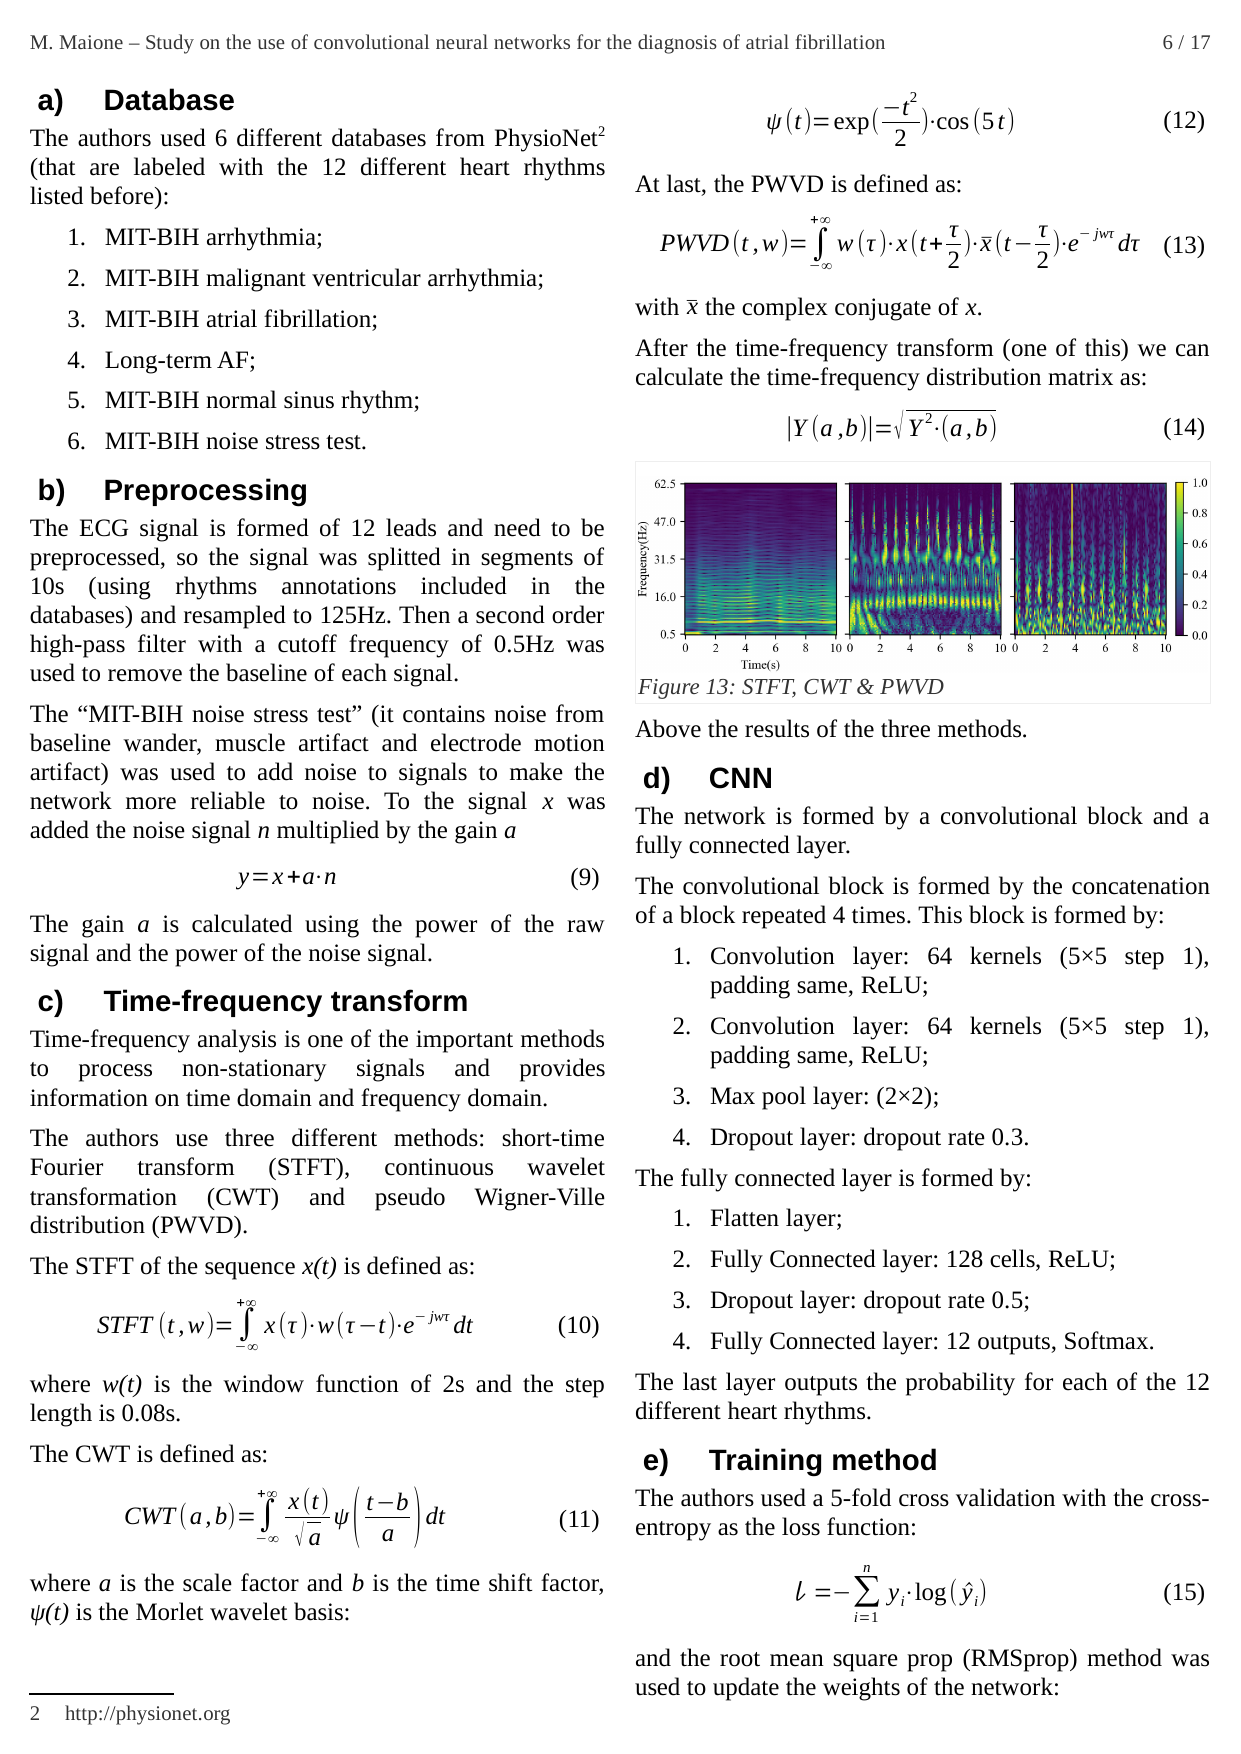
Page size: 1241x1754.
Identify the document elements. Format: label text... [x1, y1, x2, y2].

text The authors used 6 different databases from PhysioNet (that are labeled with the 12 different heart rhythms listed before): [29, 123, 605, 210]
text and the root mean square prop (RMSprop) method was used to update the weights of the network: [635, 1643, 1211, 1701]
text The last layer outputs the probability for each of the 12 different heart rhythms. [635, 1367, 1211, 1425]
table_header (9) [541, 856, 605, 908]
table_header [30, 856, 541, 908]
text http://physionet.org [29, 1700, 605, 1724]
subtitle Time-frequency transform [29, 984, 605, 1018]
table_header [30, 1292, 541, 1369]
list MIT-BIH normal sinus rhythm; [67, 385, 605, 414]
table_header (13) [1147, 210, 1211, 292]
text The STFT of the sequence x(t) is defined as: [29, 1251, 605, 1280]
text Figure 13: STFT, CWT & PWVD [638, 673, 1208, 699]
list Max pool layer: (2×2); [672, 1081, 1211, 1110]
table_header (14) [1147, 403, 1211, 461]
list Dropout layer: dropout rate 0.5; [672, 1285, 1211, 1314]
table_header (12) [1147, 83, 1211, 169]
list MIT-BIH arrhythmia; [67, 222, 605, 251]
table_header [635, 210, 1147, 292]
list Dropout layer: dropout rate 0.3. [672, 1122, 1211, 1151]
list Fully Connected layer: 128 cells, ReLU; [672, 1244, 1211, 1273]
table_header [30, 1480, 541, 1568]
table_header (15) [1147, 1552, 1211, 1643]
list Convolution layer: 64 kernels (5×5 step 1), padding same, ReLU; [672, 941, 1211, 999]
text The gain a is calculated using the power of the raw signal and the power of the noise signal. [29, 908, 605, 967]
text The “MIT-BIH noise stress test” (it contains noise from baseline wander, muscle artifact and electrode motion artifact) was used to add noise to signals to make the network more reliable to noise. To the signal x was added the noise signal n multiplied by the gain a [29, 699, 605, 844]
subtitle Training method [635, 1442, 1211, 1476]
text The fully connected layer is formed by: [635, 1162, 1211, 1191]
subtitle CNN [635, 761, 1211, 795]
table_header (10) [541, 1292, 605, 1369]
text After the time-frequency transform (one of this) we can calculate the time-frequency distribution matrix as: [635, 333, 1211, 391]
text The ECG signal is formed of 12 leads and need to be preprocessed, so the signal was splitted in segments of 10s (using rhythms annotations included in the databases) and resampled to 125Hz. Then a second order high-pass filter with a cutoff frequency of 0.5Hz was used to remove the baseline of each signal. [29, 513, 605, 687]
list Convolution layer: 64 kernels (5×5 step 1), padding same, ReLU; [672, 1011, 1211, 1069]
text Above the results of the three methods. [635, 714, 1211, 743]
list Flatten layer; [672, 1203, 1211, 1232]
list Long-term AF; [67, 344, 605, 373]
text The authors use three different methods: short-time Fourier transform (STFT), continuous wavelet transformation (CWT) and pseudo Wigner-Ville distribution (PWVD). [29, 1123, 605, 1239]
subtitle Preprocessing [29, 473, 605, 507]
table_header [635, 83, 1147, 169]
list MIT-BIH malignant ventricular arrhythmia; [67, 263, 605, 292]
text where a is the scale factor and b is the time shift factor, ψ(t) is the Morlet wavelet basis: [29, 1568, 605, 1626]
text withthe complex conjugate of x. [635, 292, 1211, 321]
text The authors used a 5-fold cross validation with the cross-entropy as the loss function: [635, 1482, 1211, 1541]
table_header [635, 1552, 1147, 1643]
text The network is formed by a convolutional block and a fully connected layer. [635, 801, 1211, 859]
table_header (11) [541, 1480, 605, 1568]
text The convolutional block is formed by the concatenation of a block repeated 4 times. This block is formed by: [635, 871, 1211, 929]
table_header [635, 403, 1147, 461]
text At last, the PWVD is defined as: [635, 169, 1211, 198]
list Fully Connected layer: 12 outputs, Softmax. [672, 1326, 1211, 1355]
subtitle Database [29, 83, 605, 117]
text Time-frequency analysis is one of the important methods to process non-stationary signals and provides information on time domain and frequency domain. [29, 1024, 605, 1111]
list MIT-BIH noise stress test. [67, 426, 605, 455]
text The CWT is defined as: [29, 1439, 605, 1468]
text where w(t) is the window function of 2s and the step length is 0.08s. [29, 1369, 605, 1427]
list MIT-BIH atrial fibrillation; [67, 304, 605, 333]
picture [637, 476, 1208, 673]
